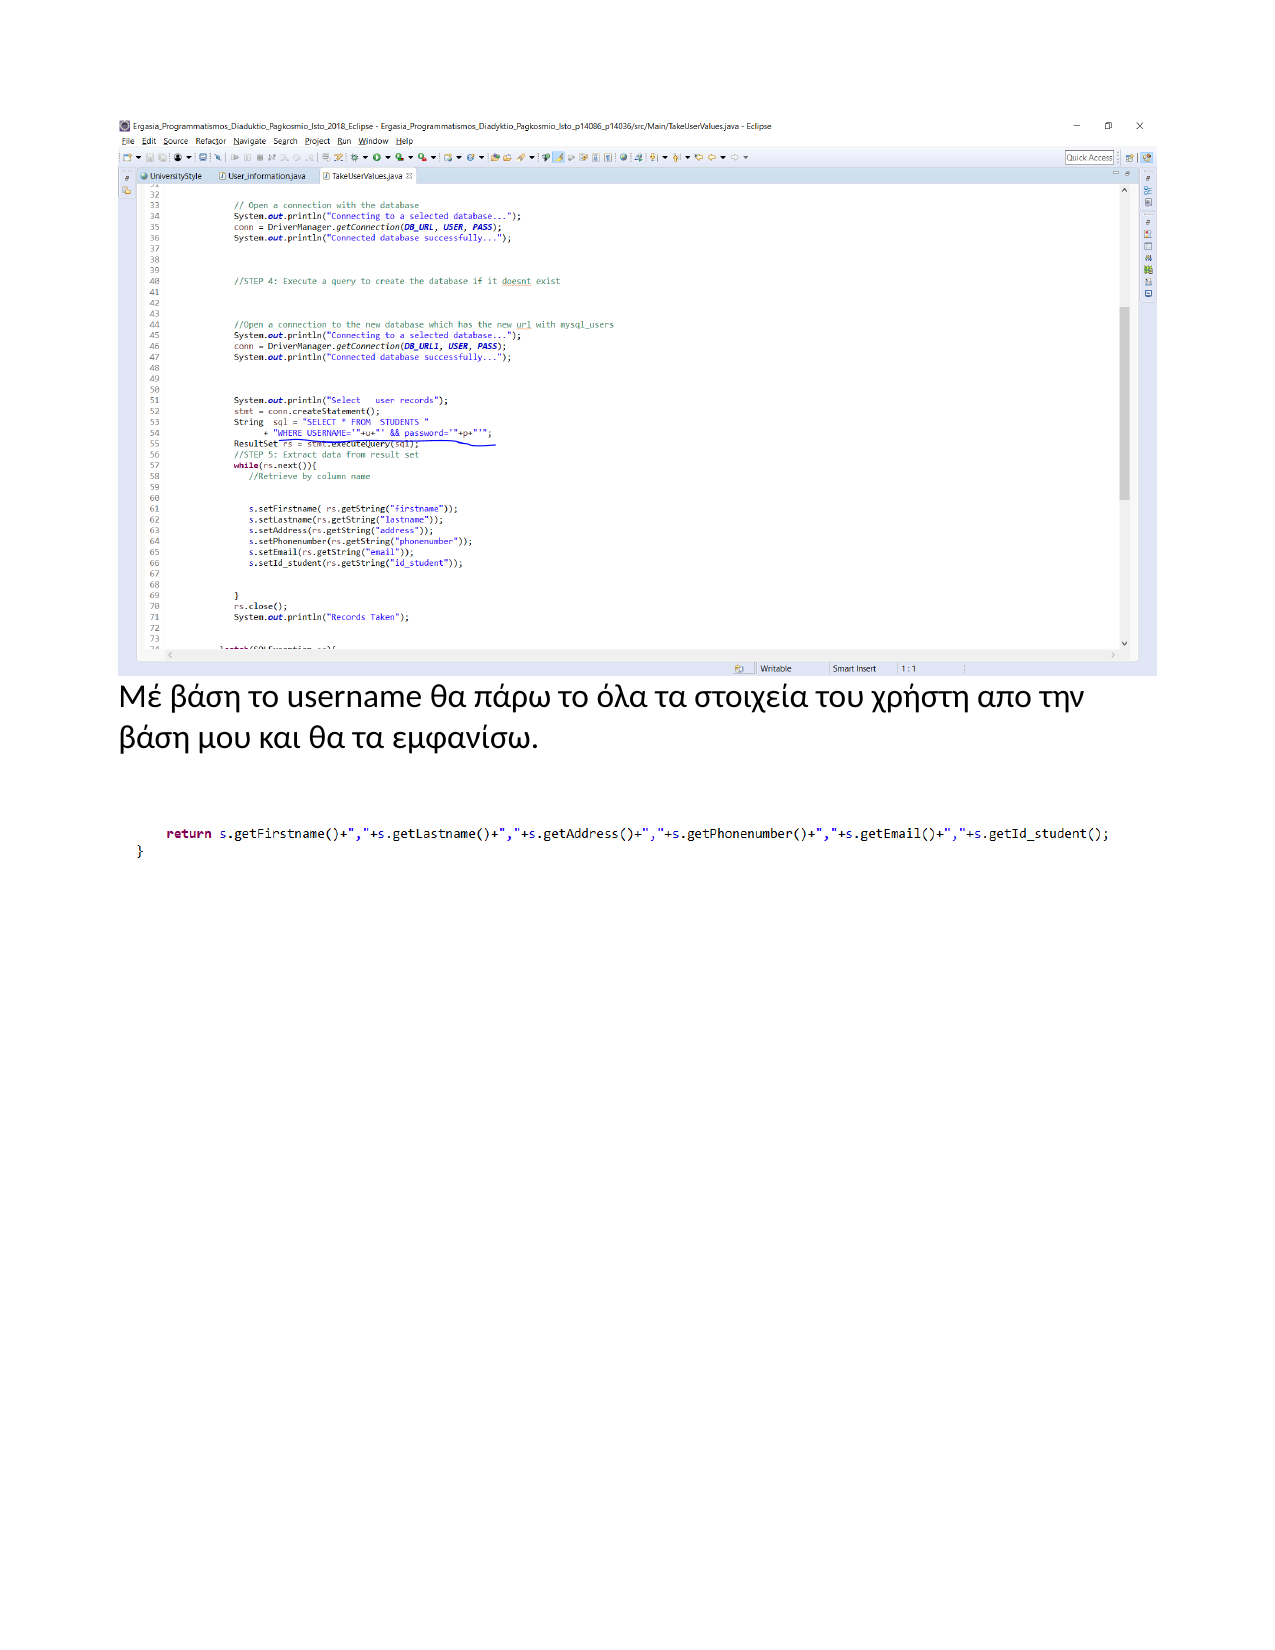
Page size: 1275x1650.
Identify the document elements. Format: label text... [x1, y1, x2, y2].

text Μέ βάση το username θα πάρω το όλα τα στοιχεία του χρήστη απο την βάση μου και θα τα εμφανίσω. [118, 676, 1157, 757]
picture [118, 797, 1157, 897]
picture [118, 118, 1157, 676]
